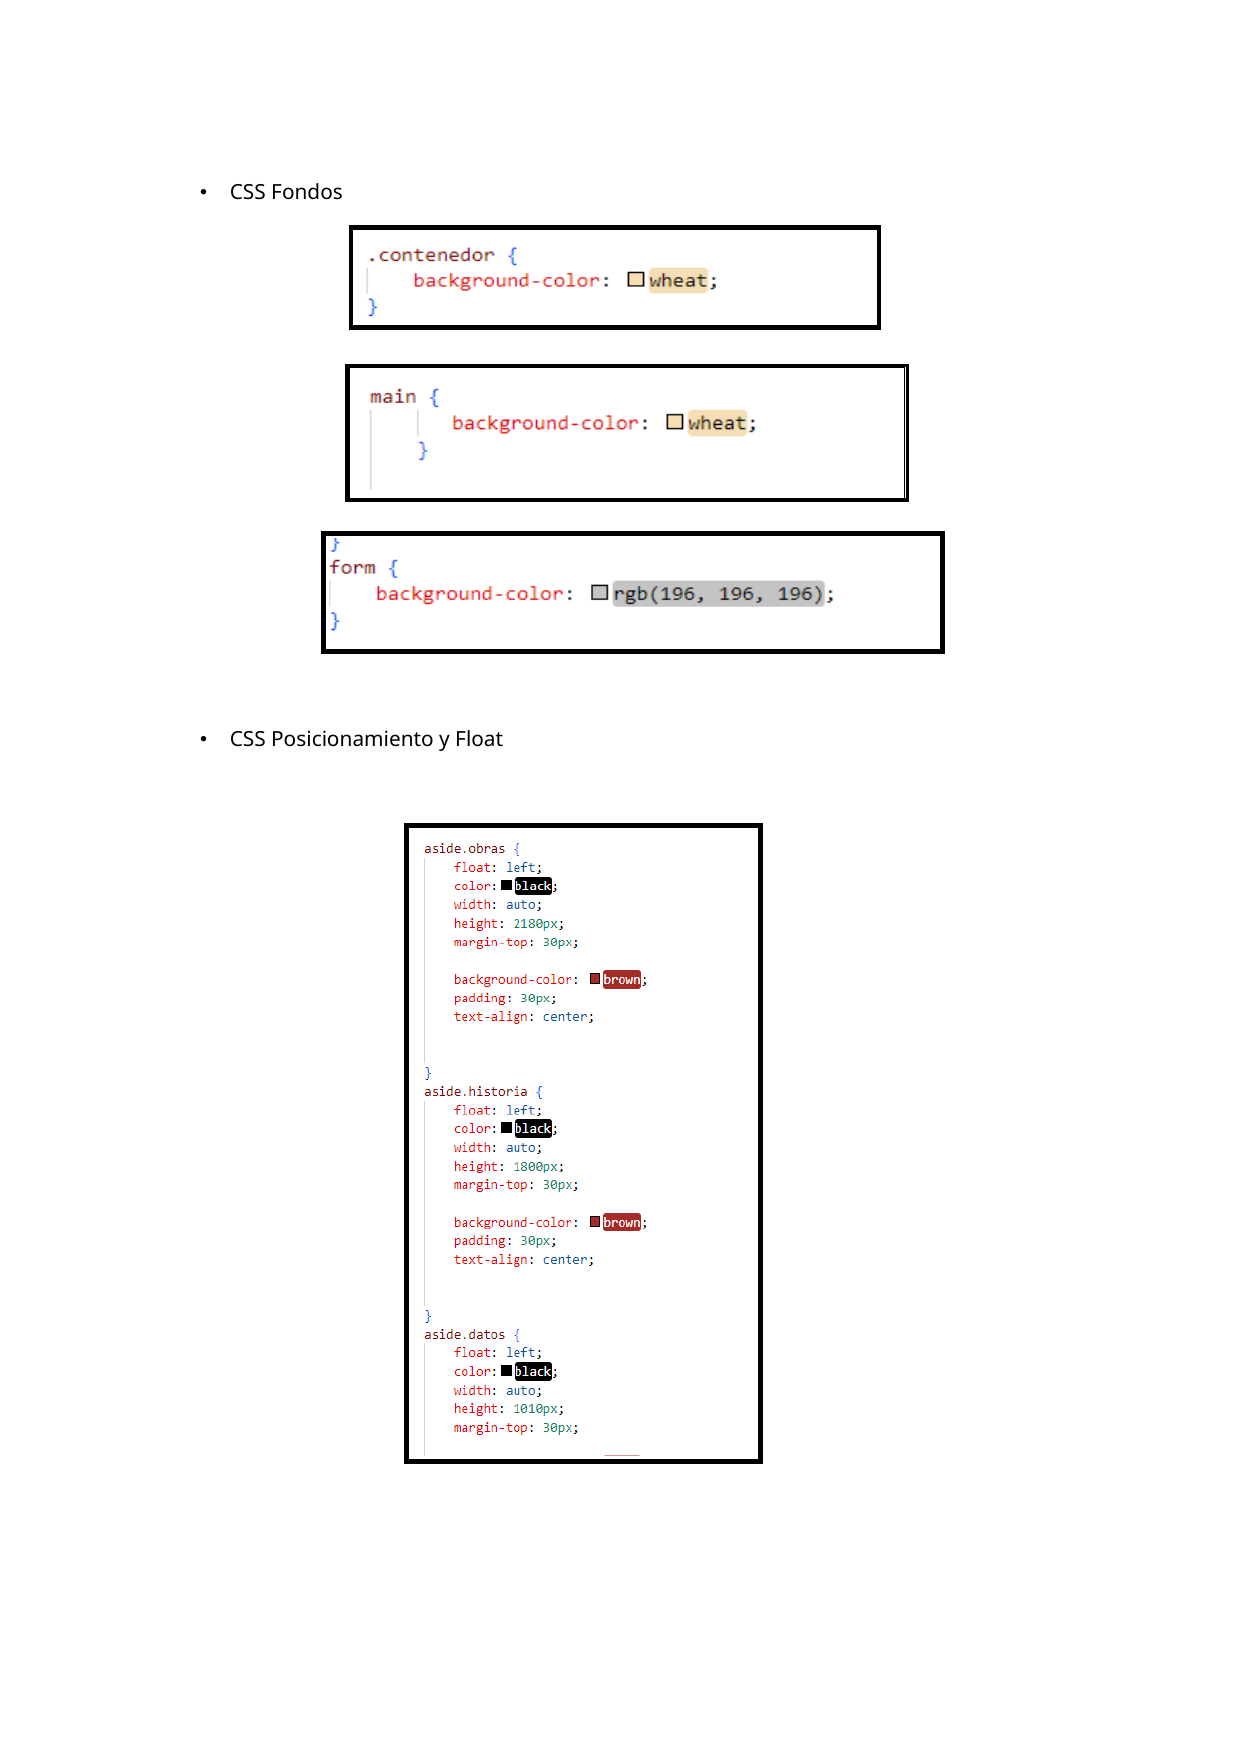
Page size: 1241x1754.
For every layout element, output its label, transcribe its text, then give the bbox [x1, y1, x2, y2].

picture [352, 371, 901, 495]
picture [356, 233, 874, 323]
list CSS Posicionamiento y Float [200, 724, 1106, 752]
list CSS Fondos [200, 177, 1106, 206]
picture [329, 538, 938, 647]
picture [412, 830, 755, 1456]
